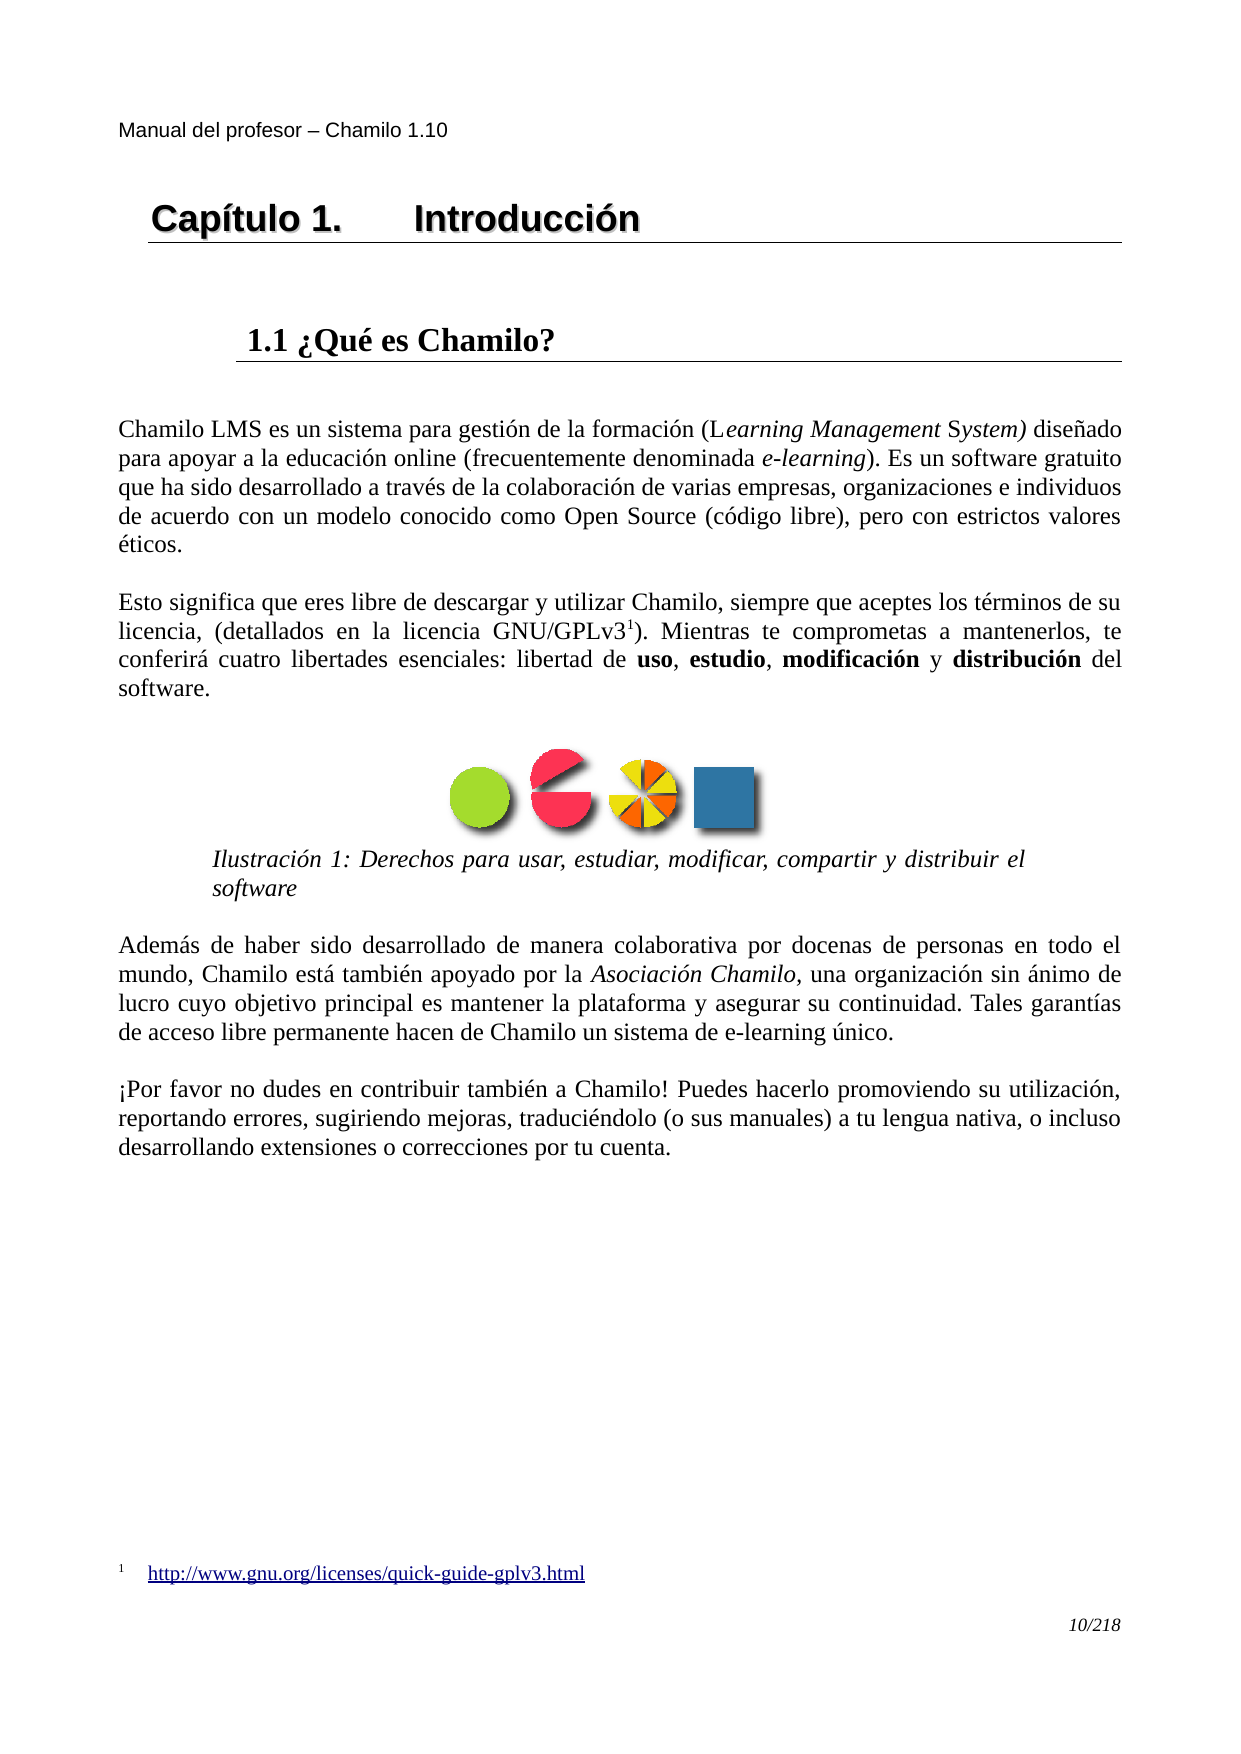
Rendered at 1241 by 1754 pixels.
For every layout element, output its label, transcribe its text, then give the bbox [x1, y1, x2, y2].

text ¡Por favor no dudes en contribuir también a Chamilo! Puedes hacerlo promoviendo su utilización, reportando errores, sugiriendo mejoras, traduciéndolo (o sus manuales) a tu lengua nativa, o incluso desarrollando extensiones o correcciones por tu cuenta. [118, 1074, 1122, 1160]
subtitle Introducción [148, 193, 1122, 242]
text http://www.gnu.org/licenses/quick-guide-gplv3.html [118, 1561, 1122, 1585]
picture [444, 743, 771, 845]
text Ilustración 1: Derechos para usar, estudiar, modificar, compartir y distribuir el software [212, 743, 1028, 902]
text Chamilo LMS es un sistema para gestión de la formación (Learning Management System) diseñado para apoyar a la educación online (frecuentemente denominada e-learning). Es un software gratuito que ha sido desarrollado a través de la colaboración de varias empresas, organizaciones e individuos de acuerdo con un modelo conocido como Open Source (código libre), pero con estrictos valores éticos. [118, 414, 1122, 558]
text Además de haber sido desarrollado de manera colaborativa por docenas de personas en todo el mundo, Chamilo está también apoyado por la Asociación Chamilo, una organización sin ánimo de lucro cuyo objetivo principal es mantener la plataforma y asegurar su continuidad. Tales garantías de acceso libre permanente hacen de Chamilo un sistema de e-learning único. [118, 930, 1122, 1045]
subtitle ¿Qué es Chamilo? [236, 320, 1122, 361]
text Esto significa que eres libre de descargar y utilizar Chamilo, siempre que aceptes los términos de su licencia, (detallados en la licencia GNU/GPLv3). Mientras te comprometas a mantenerlos, te conferirá cuatro libertades esenciales: libertad de uso, estudio, modificación y distribución del software. [118, 587, 1122, 702]
